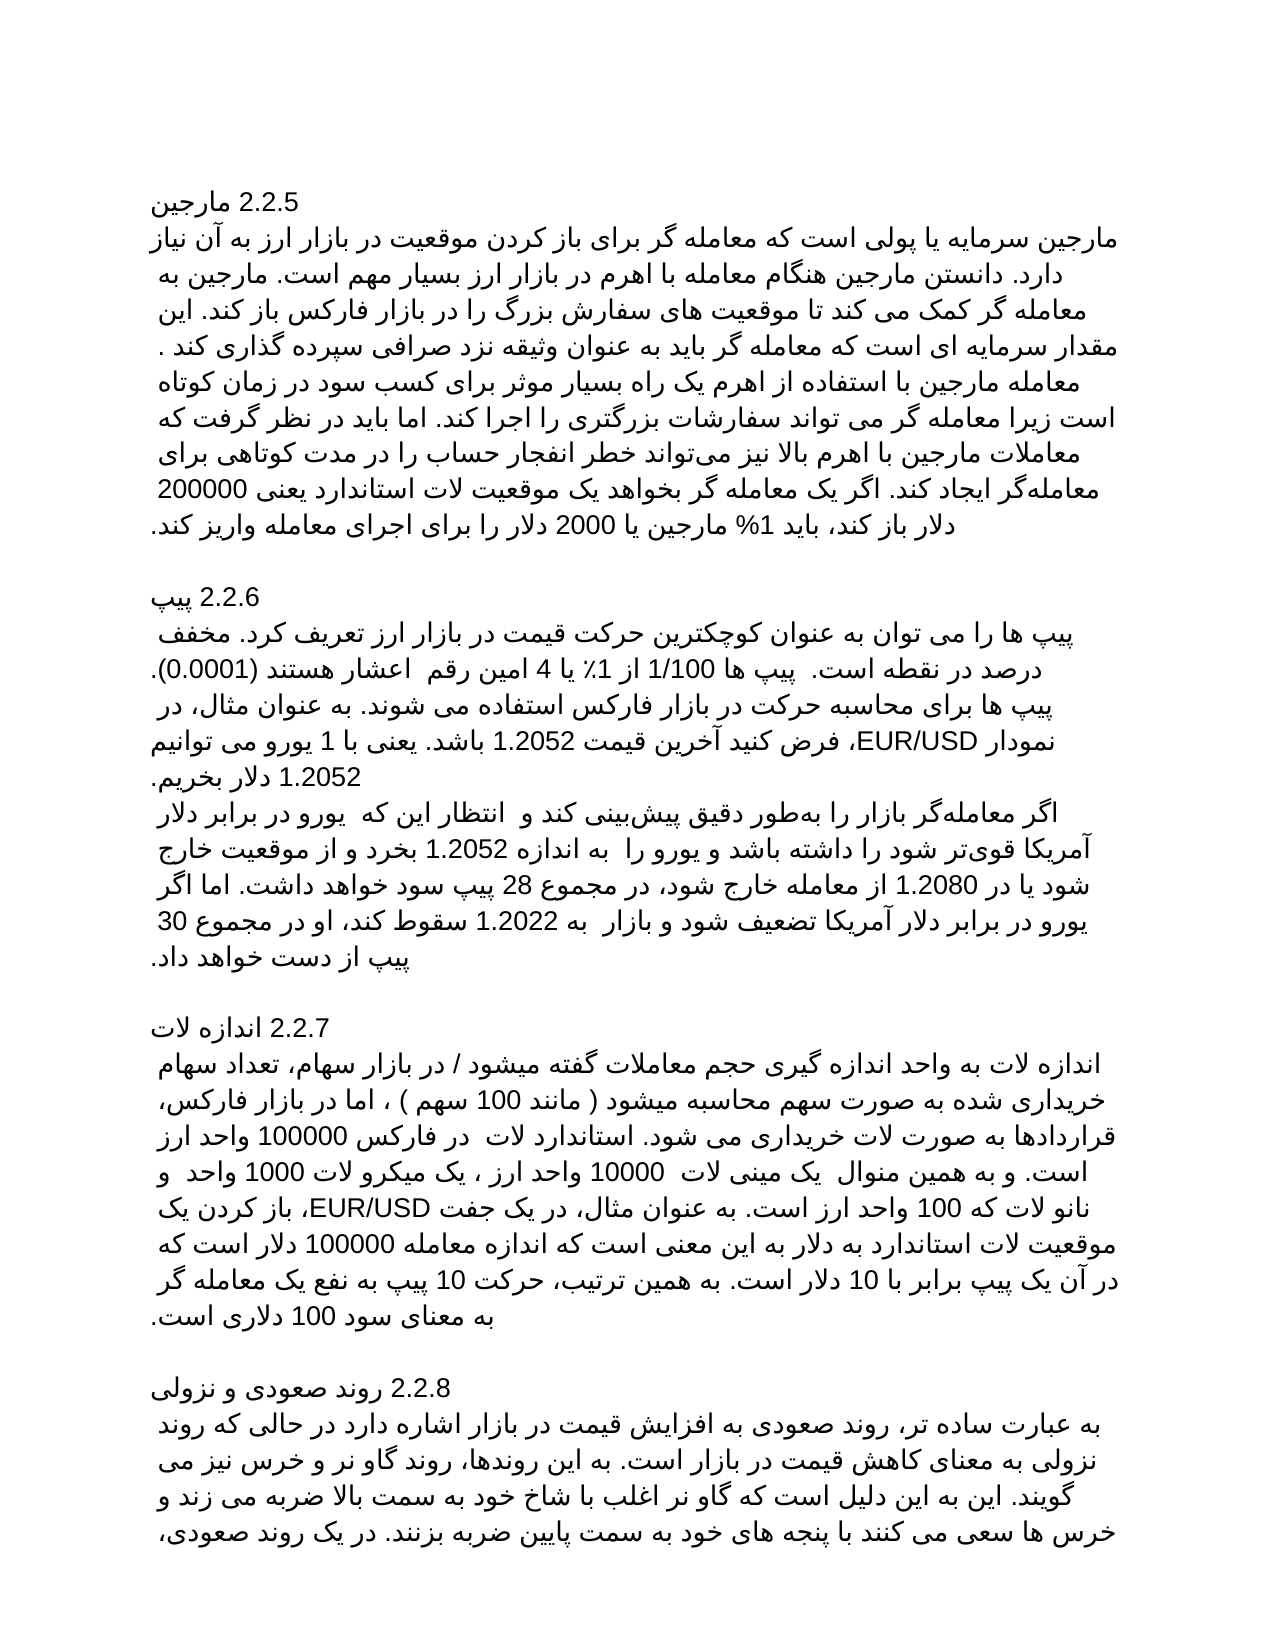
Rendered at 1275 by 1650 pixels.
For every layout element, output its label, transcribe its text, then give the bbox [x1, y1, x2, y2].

text مارجین سرمایه یا پولی است که معامله گر برای باز کردن موقعیت در بازار ارز به آن نیاز دارد. دانستن مارجین هنگام معامله با اهرم در بازار ارز بسیار مهم است. مارجین به معامله گر کمک می کند تا موقعیت های سفارش بزرگ را در بازار فارکس باز کند. این مقدار سرمایه ای است که معامله گر باید به عنوان وثیقه نزد صرافی سپرده گذاری کند . معامله مارجین با استفاده از اهرم یک راه بسیار موثر برای کسب سود در زمان کوتاه است زیرا معامله گر می تواند سفارشات بزرگتری را اجرا کند. اما باید در نظر گرفت که معاملات مارجین با اهرم بالا نیز می‌تواند خطر انفجار حساب را در مدت کوتاهی برای معامله‌گر ایجاد کند. اگر یک معامله گر بخواهد یک موقعیت لات استاندارد یعنی 200000 دلار باز کند، باید 1% مارجین یا 2000 دلار را برای اجرای معامله واریز کند. [150, 222, 1125, 541]
text پیپ ها برای محاسبه حرکت در بازار فارکس استفاده می شوند. به عنوان مثال، در نمودار EUR/USD، فرض کنید آخرین قیمت 1.2052 باشد. یعنی با 1 یورو می توانیم 1.2052 دلار بخریم. [150, 689, 1125, 792]
text به عبارت ساده تر، روند صعودی به افزایش قیمت در بازار اشاره دارد در حالی که روند نزولی به معنای کاهش قیمت در بازار است. به این روندها، روند گاو نر و خرس نیز می گویند. این به این دلیل است که گاو نر اغلب با شاخ خود به سمت بالا ضربه می زند و خرس ها سعی می کنند با پنجه های خود به سمت پایین ضربه بزنند. در یک روند صعودی، بازار به اوج های جدید می رسد. [150, 1408, 1125, 1547]
text 2.2.6 پیپ [150, 581, 1125, 612]
text اندازه لات به واحد اندازه گیری حجم معاملات گفته میشود / در بازار سهام، تعداد سهام خریداری شده به صورت سهم محاسبه میشود ( مانند 100 سهم ) ، اما در بازار فارکس، قراردادها به صورت لات خریداری می شود. استاندارد لات در فارکس 100000 واحد ارز است. و به همین منوال یک مینی لات 10000 واحد ارز ، یک میکرو لات 1000 واحد و نانو لات که 100 واحد ارز است. به عنوان مثال، در یک جفت EUR/USD، باز کردن یک موقعیت لات استاندارد به دلار به این معنی است که اندازه معامله 100000 دلار است که در آن یک پیپ برابر با 10 دلار است. به همین ترتیب، حرکت 10 پیپ به نفع یک معامله گر به معنای سود 100 دلاری است. [150, 1048, 1125, 1331]
text 2.2.5 مارجین [150, 186, 1125, 217]
text اگر معامله‌گر بازار را به‌طور دقیق پیش‌بینی کند و انتظار این که یورو در برابر دلار آمریکا قوی‌تر شود را داشته باشد و یورو را به اندازه 1.2052 بخرد و از موقعیت خارج شود یا در 1.2080 از معامله خارج شود، در مجموع 28 پیپ سود خواهد داشت. اما اگر یورو در برابر دلار آمریکا تضعیف شود و بازار به 1.2022 سقوط کند، او در مجموع 30 پیپ از دست خواهد داد. [150, 797, 1125, 972]
text 2.2.7 اندازه لات [150, 1012, 1125, 1044]
text پیپ ها را می توان به عنوان کوچکترین حرکت قیمت در بازار ارز تعریف کرد. مخفف درصد در نقطه است. پیپ ها 1/100 از 1٪ یا 4 امین رقم اعشار هستند (0.0001). [150, 617, 1125, 684]
text 2.2.8 روند صعودی و نزولی [150, 1372, 1125, 1403]
